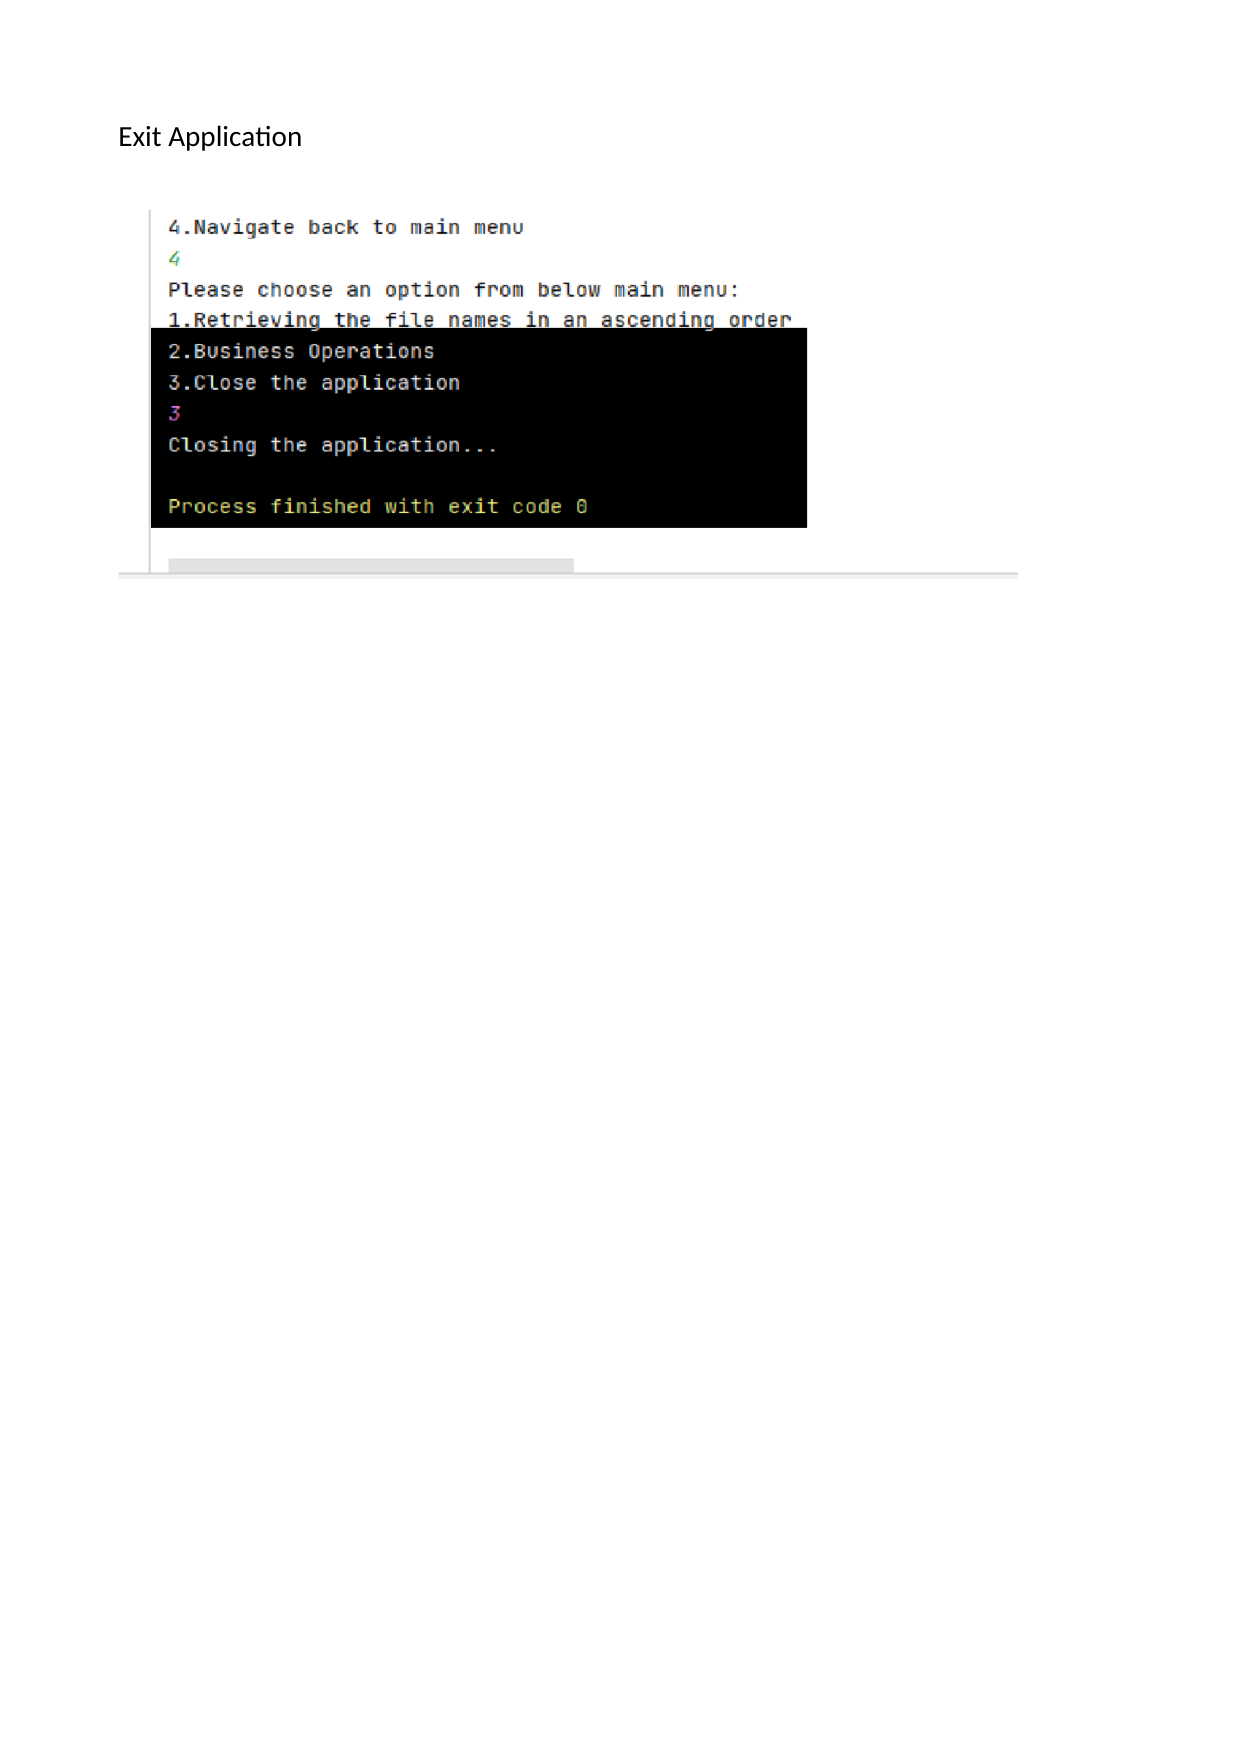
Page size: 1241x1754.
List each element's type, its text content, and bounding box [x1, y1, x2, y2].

text Exit Application [118, 118, 1154, 154]
